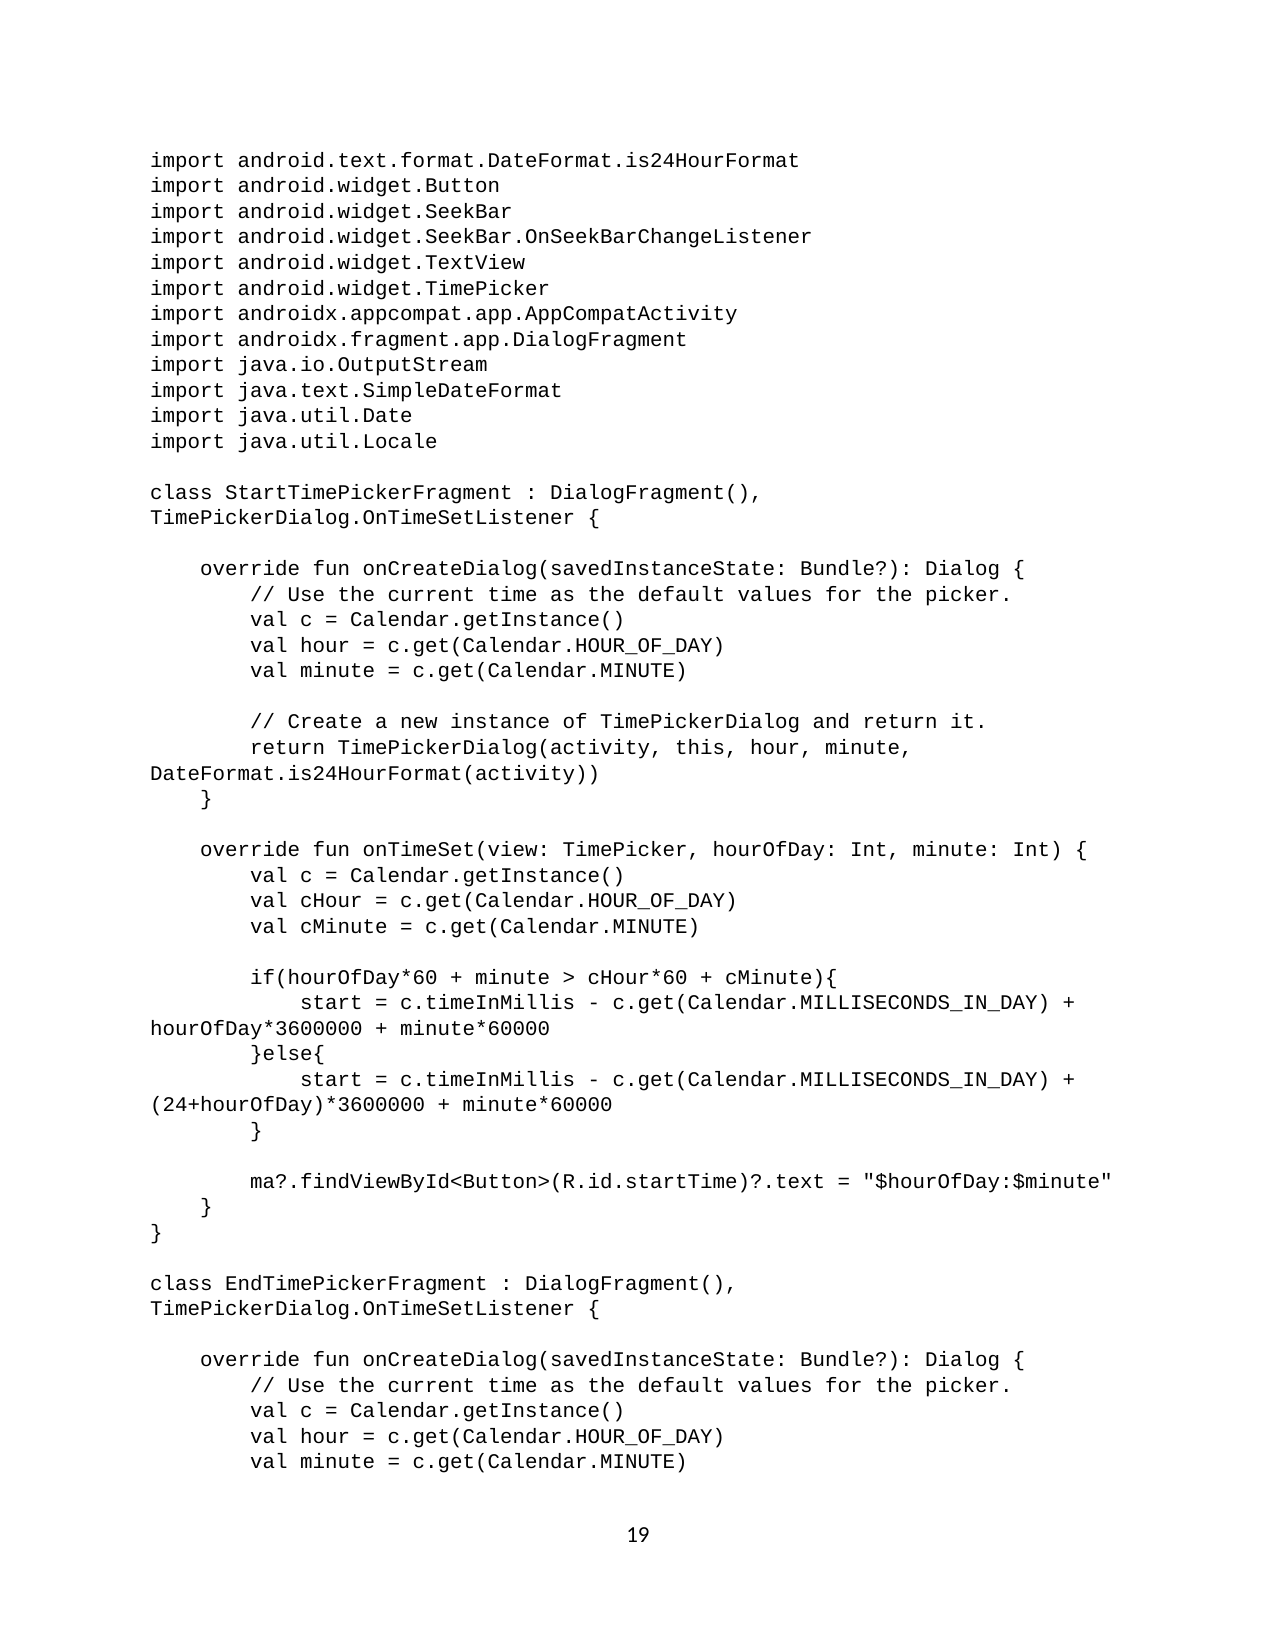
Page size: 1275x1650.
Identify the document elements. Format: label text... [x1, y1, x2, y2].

text start = c.timeInMillis - c.get(Calendar.MILLISECONDS_IN_DAY) + (24+hourOfDay)*3600000 + minute*60000 [150, 1069, 1125, 1118]
text import android.widget.TimePicker [150, 278, 1125, 301]
text }else{ [150, 1043, 1125, 1067]
text val c = Calendar.getInstance() [150, 609, 1125, 633]
text val minute = c.get(Calendar.MINUTE) [150, 660, 1125, 684]
text import java.util.Date [150, 405, 1125, 429]
text // Use the current time as the default values for the picker. [150, 584, 1125, 607]
text class StartTimePickerFragment : DialogFragment(), TimePickerDialog.OnTimeSetListener { [150, 482, 1125, 531]
text import java.util.Locale [150, 431, 1125, 454]
text } [150, 788, 1125, 812]
text return TimePickerDialog(activity, this, hour, minute, DateFormat.is24HourFormat(activity)) [150, 737, 1125, 786]
text import androidx.fragment.app.DialogFragment [150, 329, 1125, 352]
text import java.io.OutputStream [150, 354, 1125, 378]
text import android.widget.TextView [150, 252, 1125, 276]
text } [150, 1196, 1125, 1220]
text // Use the current time as the default values for the picker. [150, 1375, 1125, 1399]
text if(hourOfDay*60 + minute > cHour*60 + cMinute){ [150, 967, 1125, 990]
text val hour = c.get(Calendar.HOUR_OF_DAY) [150, 635, 1125, 658]
text import android.widget.Button [150, 176, 1125, 199]
text } [150, 1222, 1125, 1246]
text override fun onCreateDialog(savedInstanceState: Bundle?): Dialog { [150, 1349, 1125, 1373]
text val c = Calendar.getInstance() [150, 864, 1125, 888]
text import android.text.format.DateFormat.is24HourFormat [150, 150, 1125, 174]
text // Create a new instance of TimePickerDialog and return it. [150, 711, 1125, 735]
text val cHour = c.get(Calendar.HOUR_OF_DAY) [150, 890, 1125, 914]
text ma?.findViewById<Button>(R.id.startTime)?.text = "$hourOfDay:$minute" [150, 1171, 1125, 1194]
text import android.widget.SeekBar.OnSeekBarChangeListener [150, 227, 1125, 250]
text class EndTimePickerFragment : DialogFragment(), TimePickerDialog.OnTimeSetListener { [150, 1273, 1125, 1322]
text val cMinute = c.get(Calendar.MINUTE) [150, 916, 1125, 939]
text val c = Calendar.getInstance() [150, 1401, 1125, 1424]
text start = c.timeInMillis - c.get(Calendar.MILLISECONDS_IN_DAY) + hourOfDay*3600000 + minute*60000 [150, 992, 1125, 1041]
text import androidx.appcompat.app.AppCompatActivity [150, 303, 1125, 327]
text val hour = c.get(Calendar.HOUR_OF_DAY) [150, 1426, 1125, 1450]
text } [150, 1120, 1125, 1143]
text val minute = c.get(Calendar.MINUTE) [150, 1452, 1125, 1475]
text override fun onCreateDialog(savedInstanceState: Bundle?): Dialog { [150, 558, 1125, 582]
text override fun onTimeSet(view: TimePicker, hourOfDay: Int, minute: Int) { [150, 839, 1125, 863]
text import android.widget.SeekBar [150, 201, 1125, 225]
text import java.text.SimpleDateFormat [150, 380, 1125, 403]
